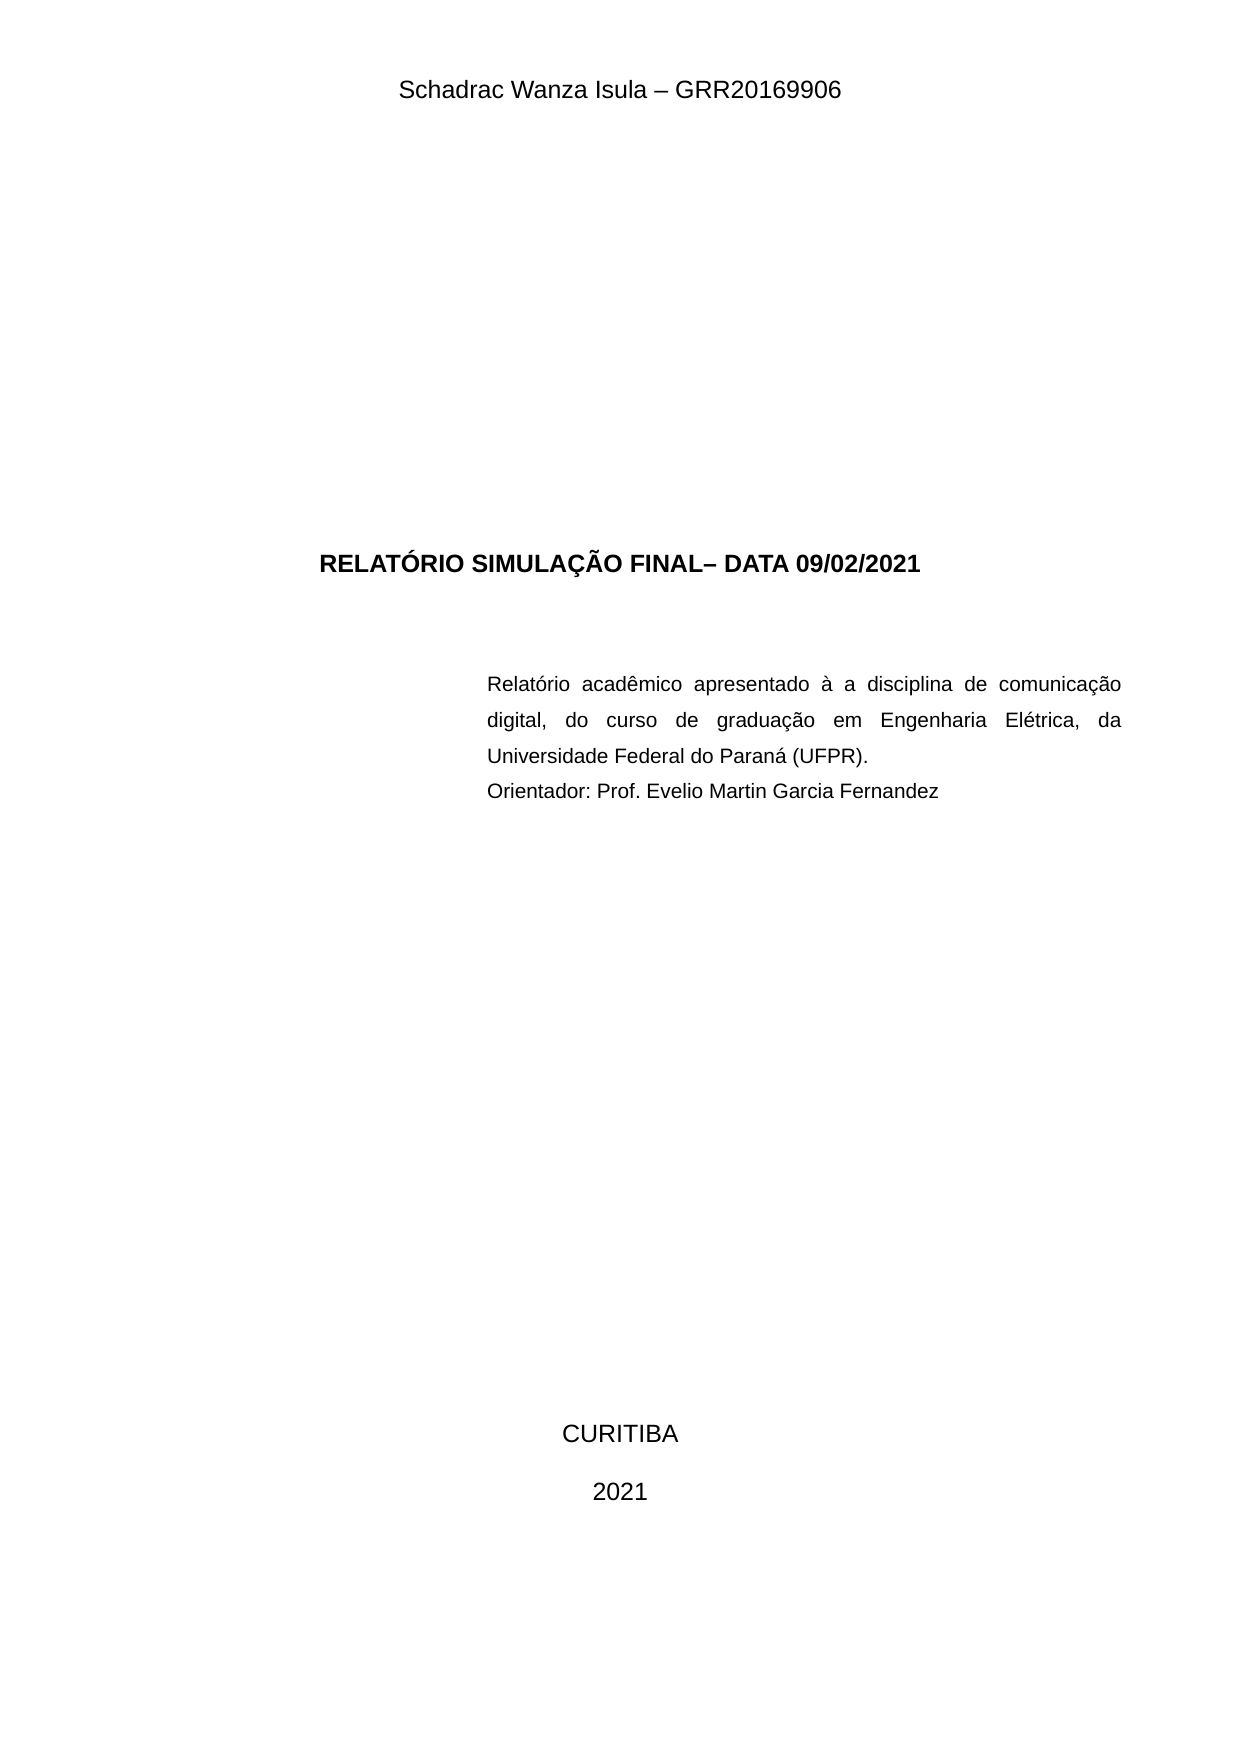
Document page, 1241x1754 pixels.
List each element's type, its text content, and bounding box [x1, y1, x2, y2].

text Relatório acadêmico apresentado à a disciplina de comunicação digital, do curso de graduação em Engenharia Elétrica, da Universidade Federal do Paraná (UFPR). [487, 672, 1122, 767]
text CURITIBA [118, 1419, 1122, 1448]
text 2021 [118, 1477, 1122, 1505]
text Schadrac Wanza Isula – GRR20169906 [118, 75, 1122, 104]
text RELATÓRIO SIMULAÇÃO FINAL– DATA 09/02/2021 [118, 549, 1122, 578]
text Orientador: Prof. Evelio Martin Garcia Fernandez [487, 779, 1122, 803]
